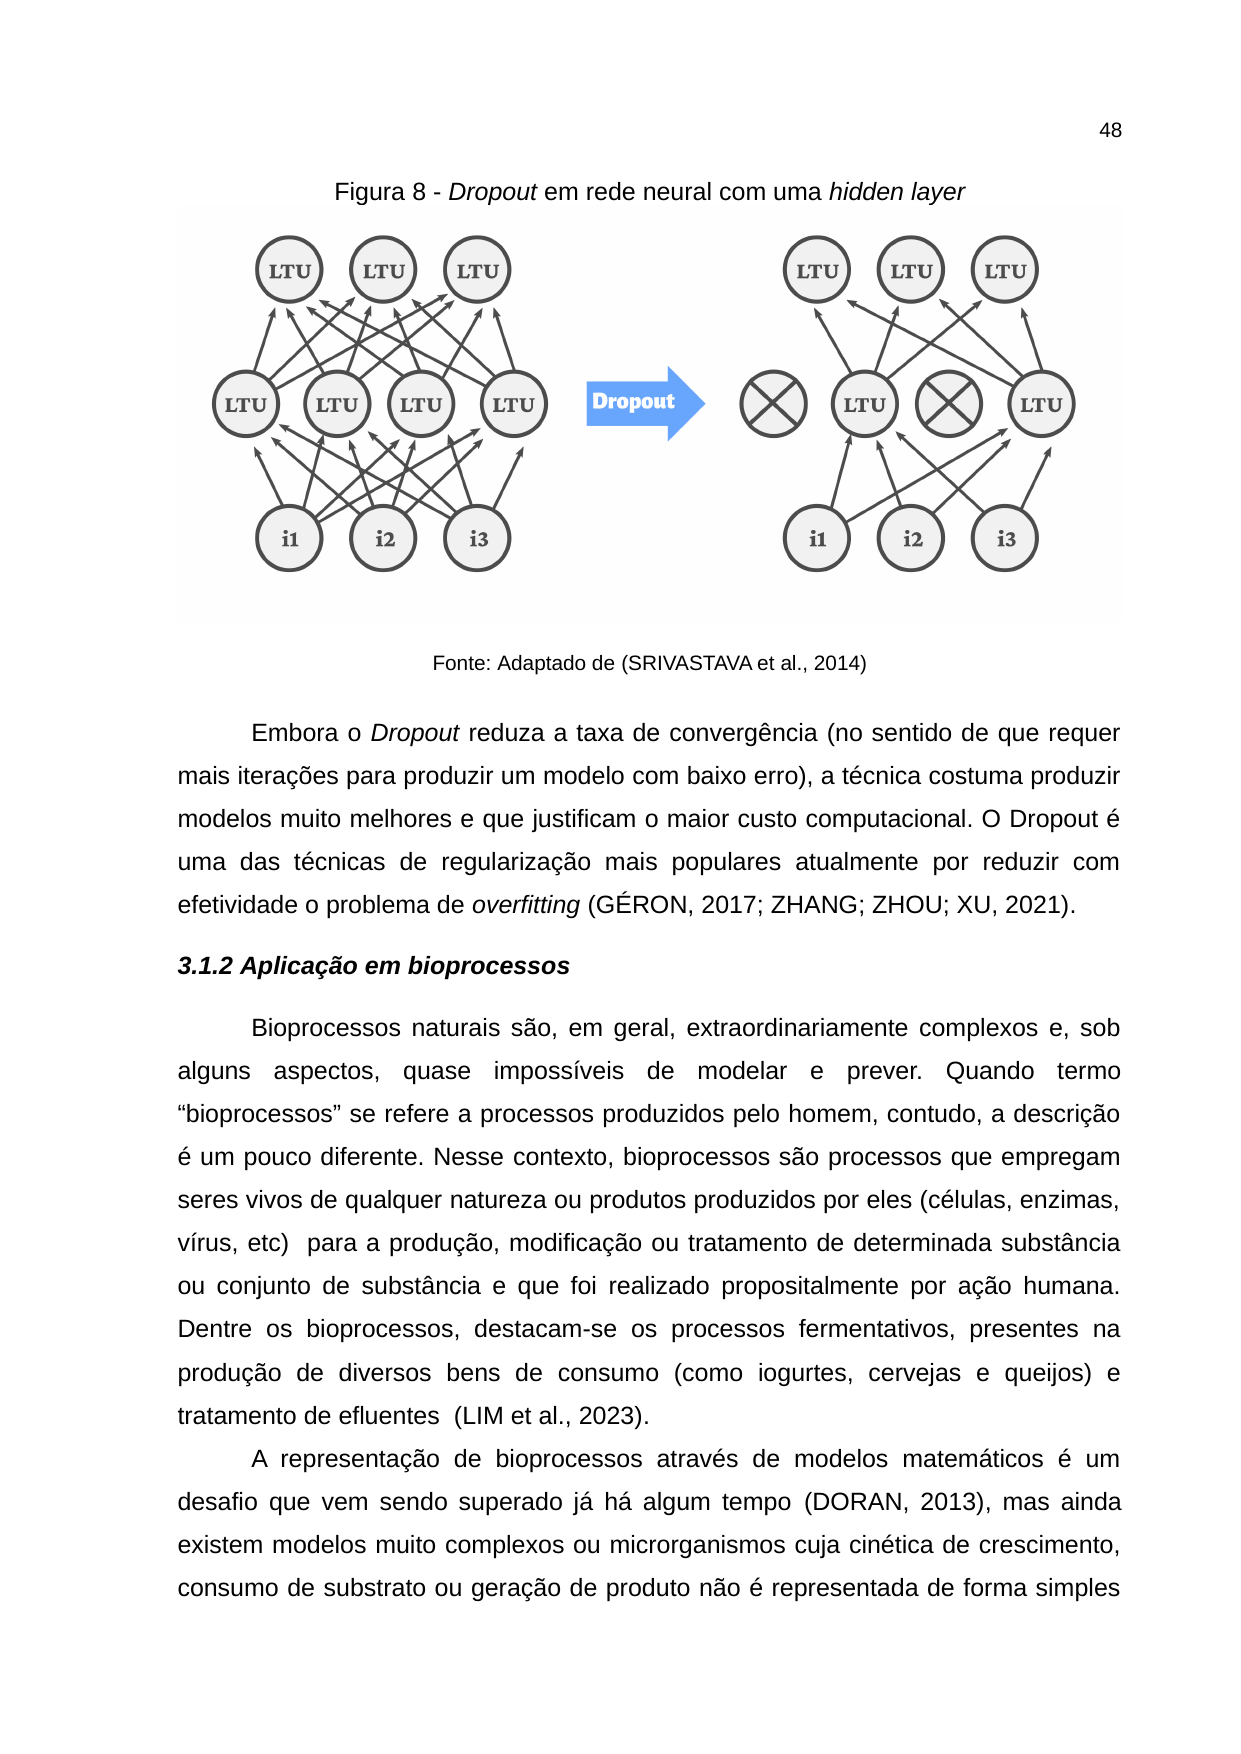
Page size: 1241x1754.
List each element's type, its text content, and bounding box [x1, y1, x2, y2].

text Fonte: Adaptado de (SRIVASTAVA et al., 2014) [177, 651, 1122, 674]
picture [177, 205, 1123, 622]
text Bioprocessos naturais são, em geral, extraordinariamente complexos e, sob alguns aspectos, quase impossíveis de modelar e prever. Quando termo “bioprocessos” se refere a processos produzidos pelo homem, contudo, a descrição é um pouco diferente. Nesse contexto, bioprocessos são processos que empregam seres vivos de qualquer natureza ou produtos produzidos por eles (células, enzimas, vírus, etc) para a produção, modificação ou tratamento de determinada substância ou conjunto de substância e que foi realizado propositalmente por ação humana. Dentre os bioprocessos, destacam-se os processos fermentativos, presentes na produção de diversos bens de consumo (como iogurtes, cervejas e queijos) e tratamento de efluentes (LIM et al., 2023). [177, 1012, 1122, 1429]
text Embora o Dropout reduza a taxa de convergência (no sentido de que requer mais iterações para produzir um modelo com baixo erro), a técnica costuma produzir modelos muito melhores e que justificam o maior custo computacional. O Dropout é uma das técnicas de regularização mais populares atualmente por reduzir com efetividade o problema de overfitting (GÉRON, 2017; ZHANG; ZHOU; XU, 2021). [177, 718, 1122, 919]
text A representação de bioprocessos através de modelos matemáticos é um desafio que vem sendo superado já há algum tempo (DORAN, 2013), mas ainda existem modelos muito complexos ou microrganismos cuja cinética de crescimento, consumo de substrato ou geração de produto não é representada de forma simples [177, 1444, 1122, 1602]
subtitle Aplicação em bioprocessos [177, 951, 1122, 980]
text Figura 8 - Dropout em rede neural com uma hidden layer [177, 177, 1122, 205]
